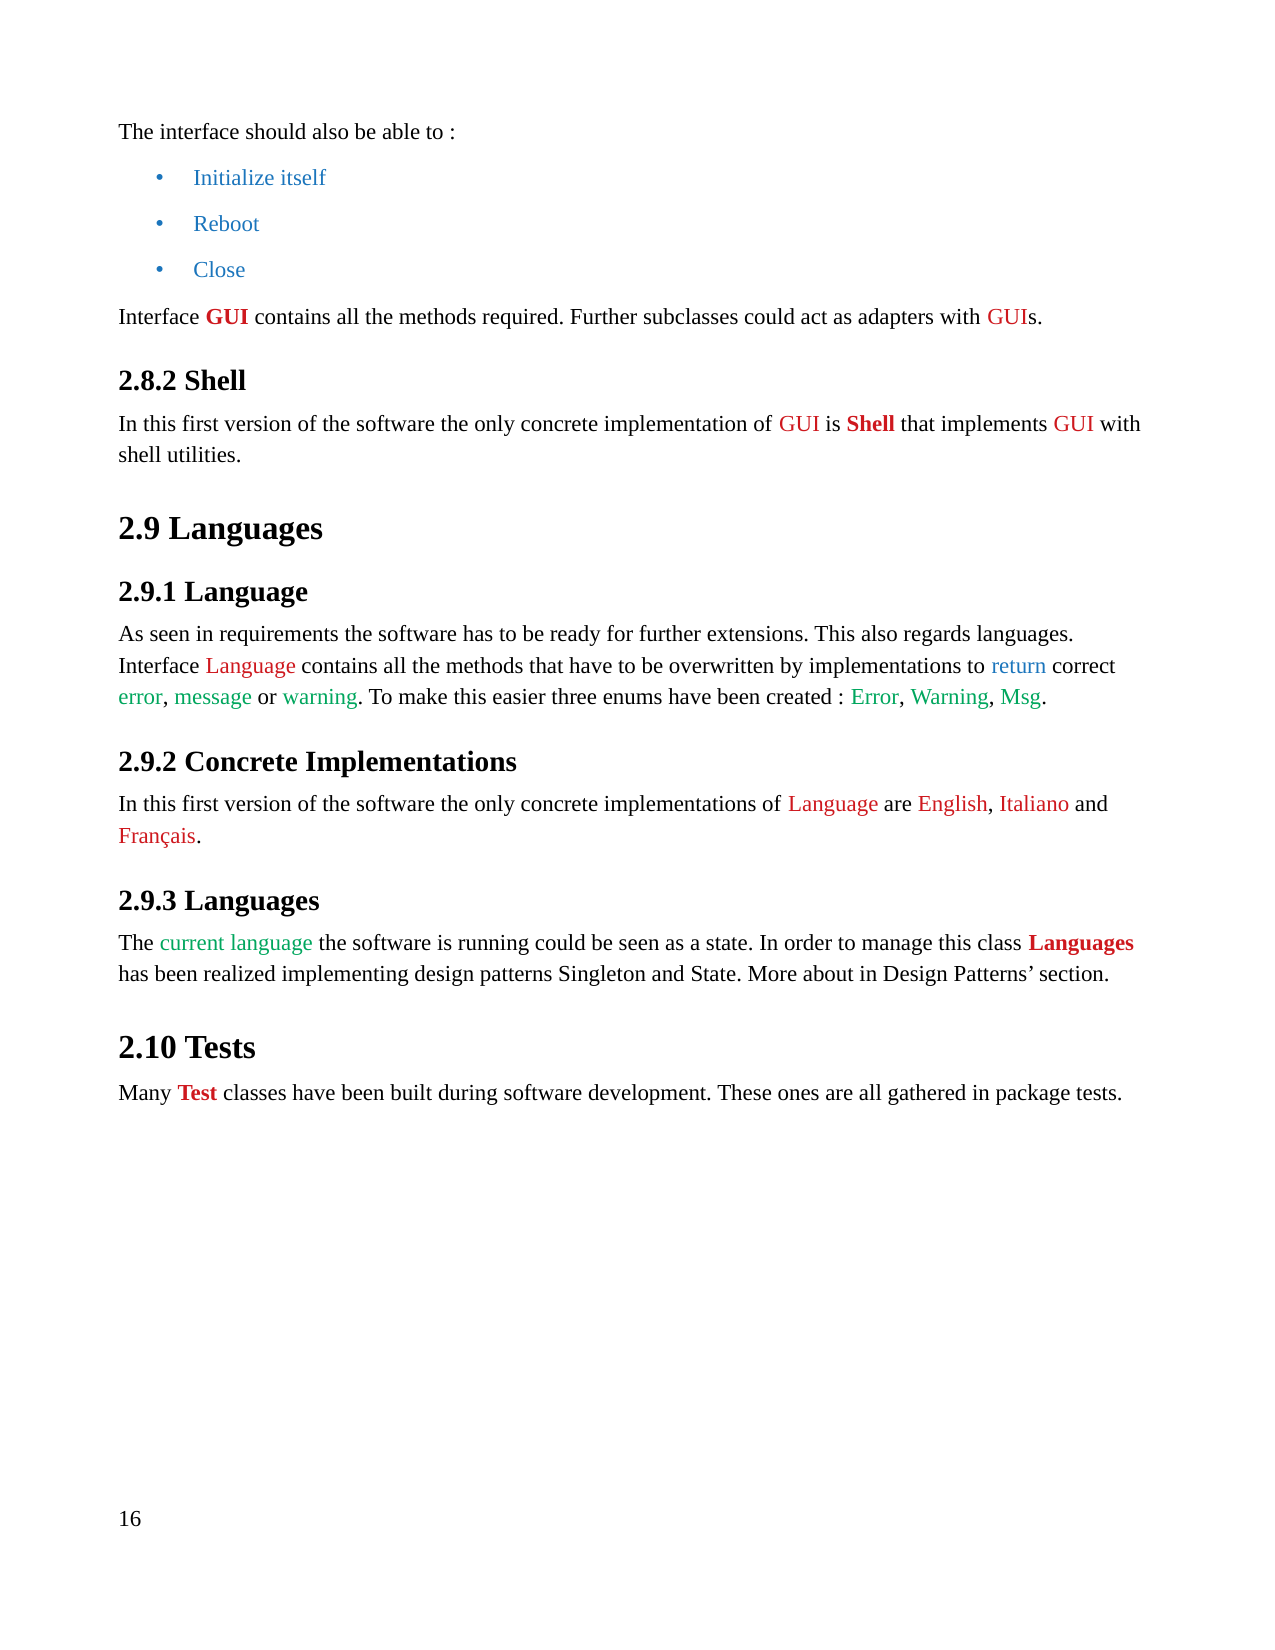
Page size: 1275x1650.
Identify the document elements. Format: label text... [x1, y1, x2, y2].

list Initialize itself [156, 164, 1157, 191]
text The interface should also be able to : [118, 118, 1157, 144]
text As seen in requirements the software has to be ready for further extensions. This also regards languages. Interface Language contains all the methods that have to be overwritten by implementations to return correct error, message or warning. To make this easier three enums have been created : Error, Warning, Msg. [118, 620, 1157, 710]
text The current language the software is running could be seen as a state. In order to manage this class Languages has been realized implementing design patterns Singleton and State. More about in Design Patterns’ section. [118, 929, 1157, 987]
subtitle 2.9.2 Concrete Implementations [118, 744, 1157, 778]
list Reboot [156, 210, 1157, 237]
subtitle 2.10 Tests [118, 1027, 1157, 1066]
subtitle 2.9.1 Language [118, 574, 1157, 608]
subtitle 2.9 Languages [118, 508, 1157, 547]
text Interface GUI contains all the methods required. Further subclasses could act as adapters with GUIs. [118, 303, 1157, 329]
subtitle 2.8.2 Shell [118, 363, 1157, 397]
text In this first version of the software the only concrete implementations of Language are English, Italiano and Français. [118, 790, 1157, 848]
list Close [156, 257, 1157, 283]
text Many Test classes have been built during software development. These ones are all gathered in package tests. [118, 1078, 1157, 1105]
subtitle 2.9.3 Languages [118, 883, 1157, 916]
text In this first version of the software the only concrete implementation of GUI is Shell that implements GUI with shell utilities. [118, 410, 1157, 468]
